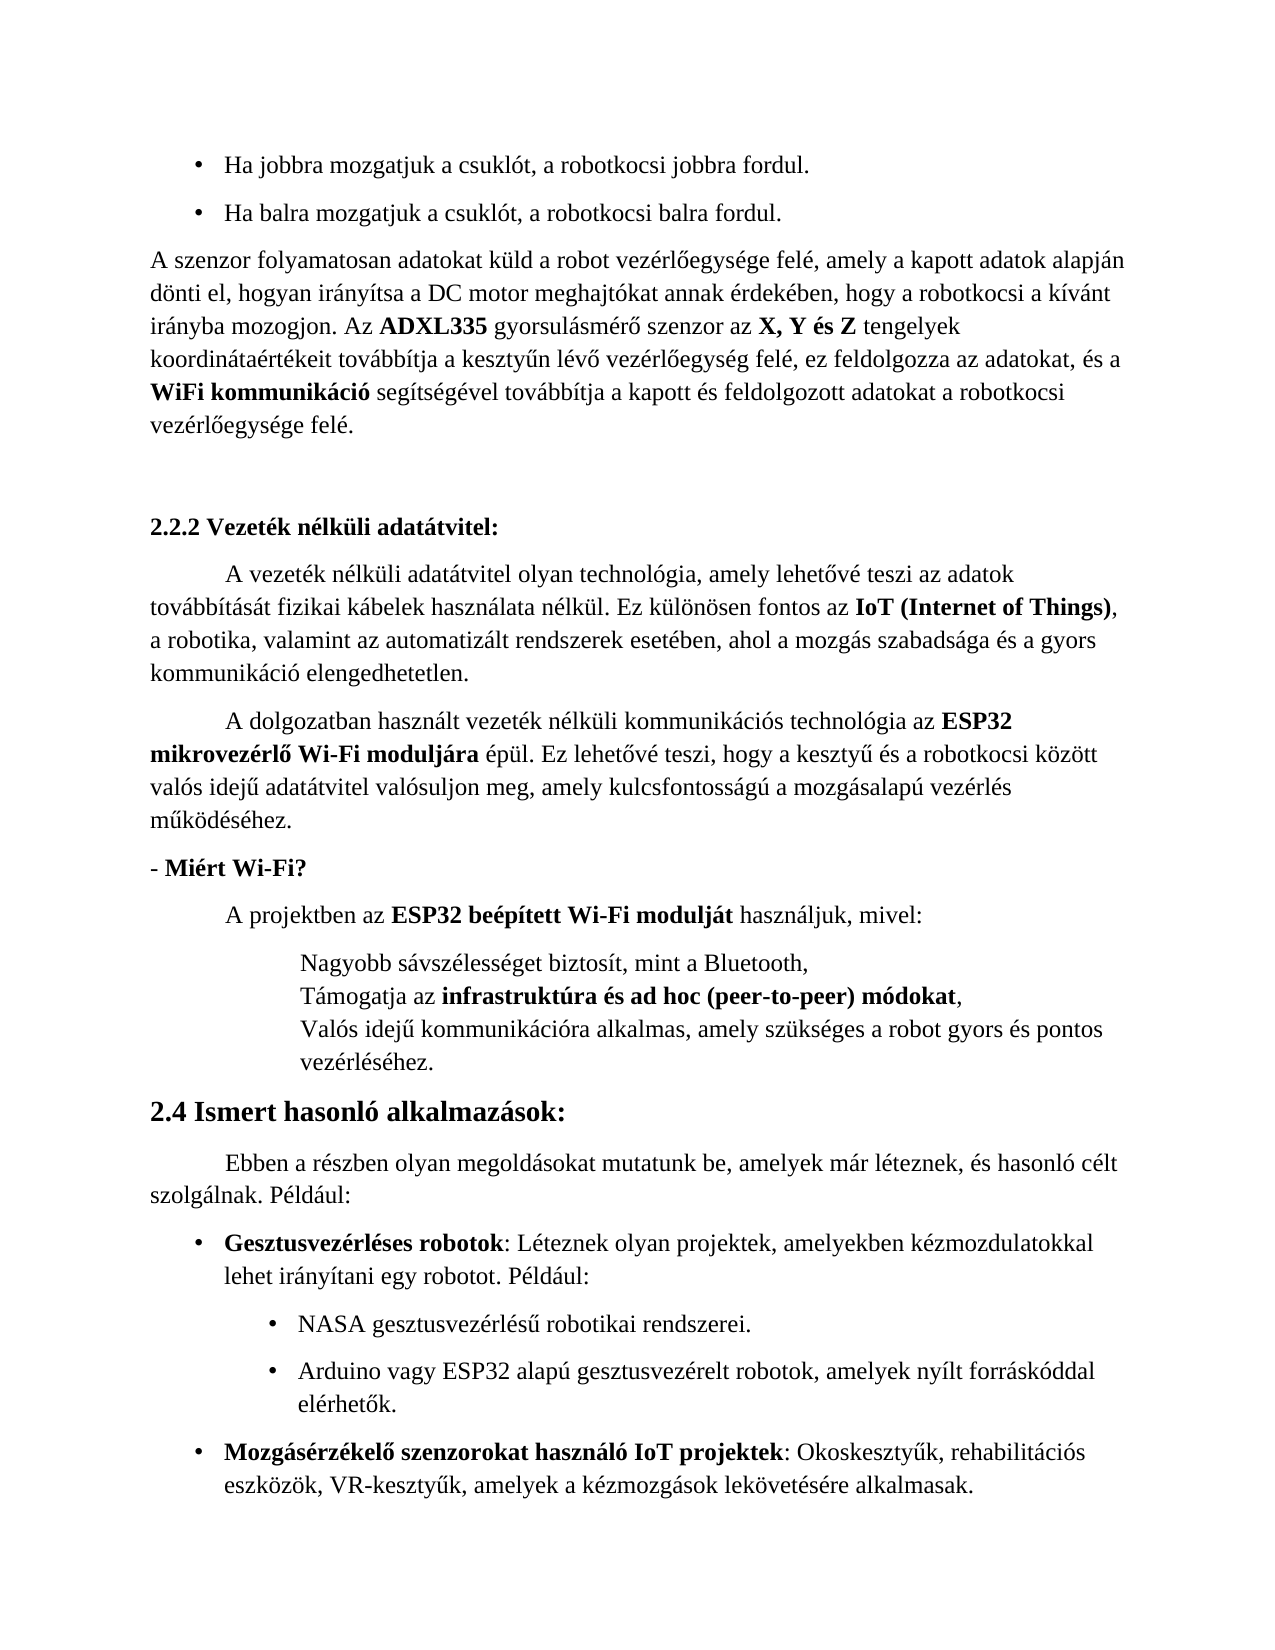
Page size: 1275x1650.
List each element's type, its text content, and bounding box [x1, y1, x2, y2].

text A vezeték nélküli adatátvitel olyan technológia, amely lehetővé teszi az adatok továbbítását fizikai kábelek használata nélkül. Ez különösen fontos az IoT (Internet of Things), a robotika, valamint az automatizált rendszerek esetében, ahol a mozgás szabadsága és a gyors kommunikáció elengedhetetlen. [150, 559, 1125, 687]
list Gesztusvezérléses robotok: Léteznek olyan projektek, amelyekben kézmozdulatokkal lehet irányítani egy robotot. Például: [194, 1228, 1125, 1290]
text Ebben a részben olyan megoldásokat mutatunk be, amelyek már léteznek, és hasonló célt szolgálnak. Például: [150, 1148, 1125, 1209]
text - Miért Wi-Fi? [150, 853, 1125, 881]
list Ha balra mozgatjuk a csuklót, a robotkocsi balra fordul. [194, 198, 1125, 226]
list Ha jobbra mozgatjuk a csuklót, a robotkocsi jobbra fordul. [194, 150, 1125, 179]
list NASA gesztusvezérlésű robotikai rendszerei. [268, 1309, 1125, 1338]
list Mozgásérzékelő szenzorokat használó IoT projektek: Okoskesztyűk, rehabilitációs eszközök, VR-kesztyűk, amelyek a kézmozgások lekövetésére alkalmasak. [194, 1437, 1125, 1499]
text 2.4 Ismert hasonló alkalmazások: [150, 1094, 1125, 1128]
text 2.2.2 Vezeték nélküli adatátvitel: [150, 512, 1125, 540]
list Arduino vagy ESP32 alapú gesztusvezérelt robotok, amelyek nyílt forráskóddal elérhetők. [268, 1356, 1125, 1418]
text Nagyobb sávszélességet biztosít, mint a Bluetooth, Támogatja az infrastruktúra és ad hoc (peer-to-peer) módokat, Valós idejű kommunikációra alkalmas, amely szükséges a robot gyors és pontos vezérléséhez. [150, 948, 1125, 1076]
text A projektben az ESP32 beépített Wi-Fi modulját használjuk, mivel: [150, 900, 1125, 929]
text A dolgozatban használt vezeték nélküli kommunikációs technológia az ESP32 mikrovezérlő Wi-Fi moduljára épül. Ez lehetővé teszi, hogy a kesztyű és a robotkocsi között valós idejű adatátvitel valósuljon meg, amely kulcsfontosságú a mozgásalapú vezérlés működéséhez. [150, 706, 1125, 834]
text A szenzor folyamatosan adatokat küld a robot vezérlőegysége felé, amely a kapott adatok alapján dönti el, hogyan irányítsa a DC motor meghajtókat annak érdekében, hogy a robotkocsi a kívánt irányba mozogjon. Az ADXL335 gyorsulásmérő szenzor az X, Y és Z tengelyek koordinátaértékeit továbbítja a kesztyűn lévő vezérlőegység felé, ez feldolgozza az adatokat, és a WiFi kommunikáció segítségével továbbítja a kapott és feldolgozott adatokat a robotkocsi vezérlőegysége felé. [150, 245, 1125, 439]
